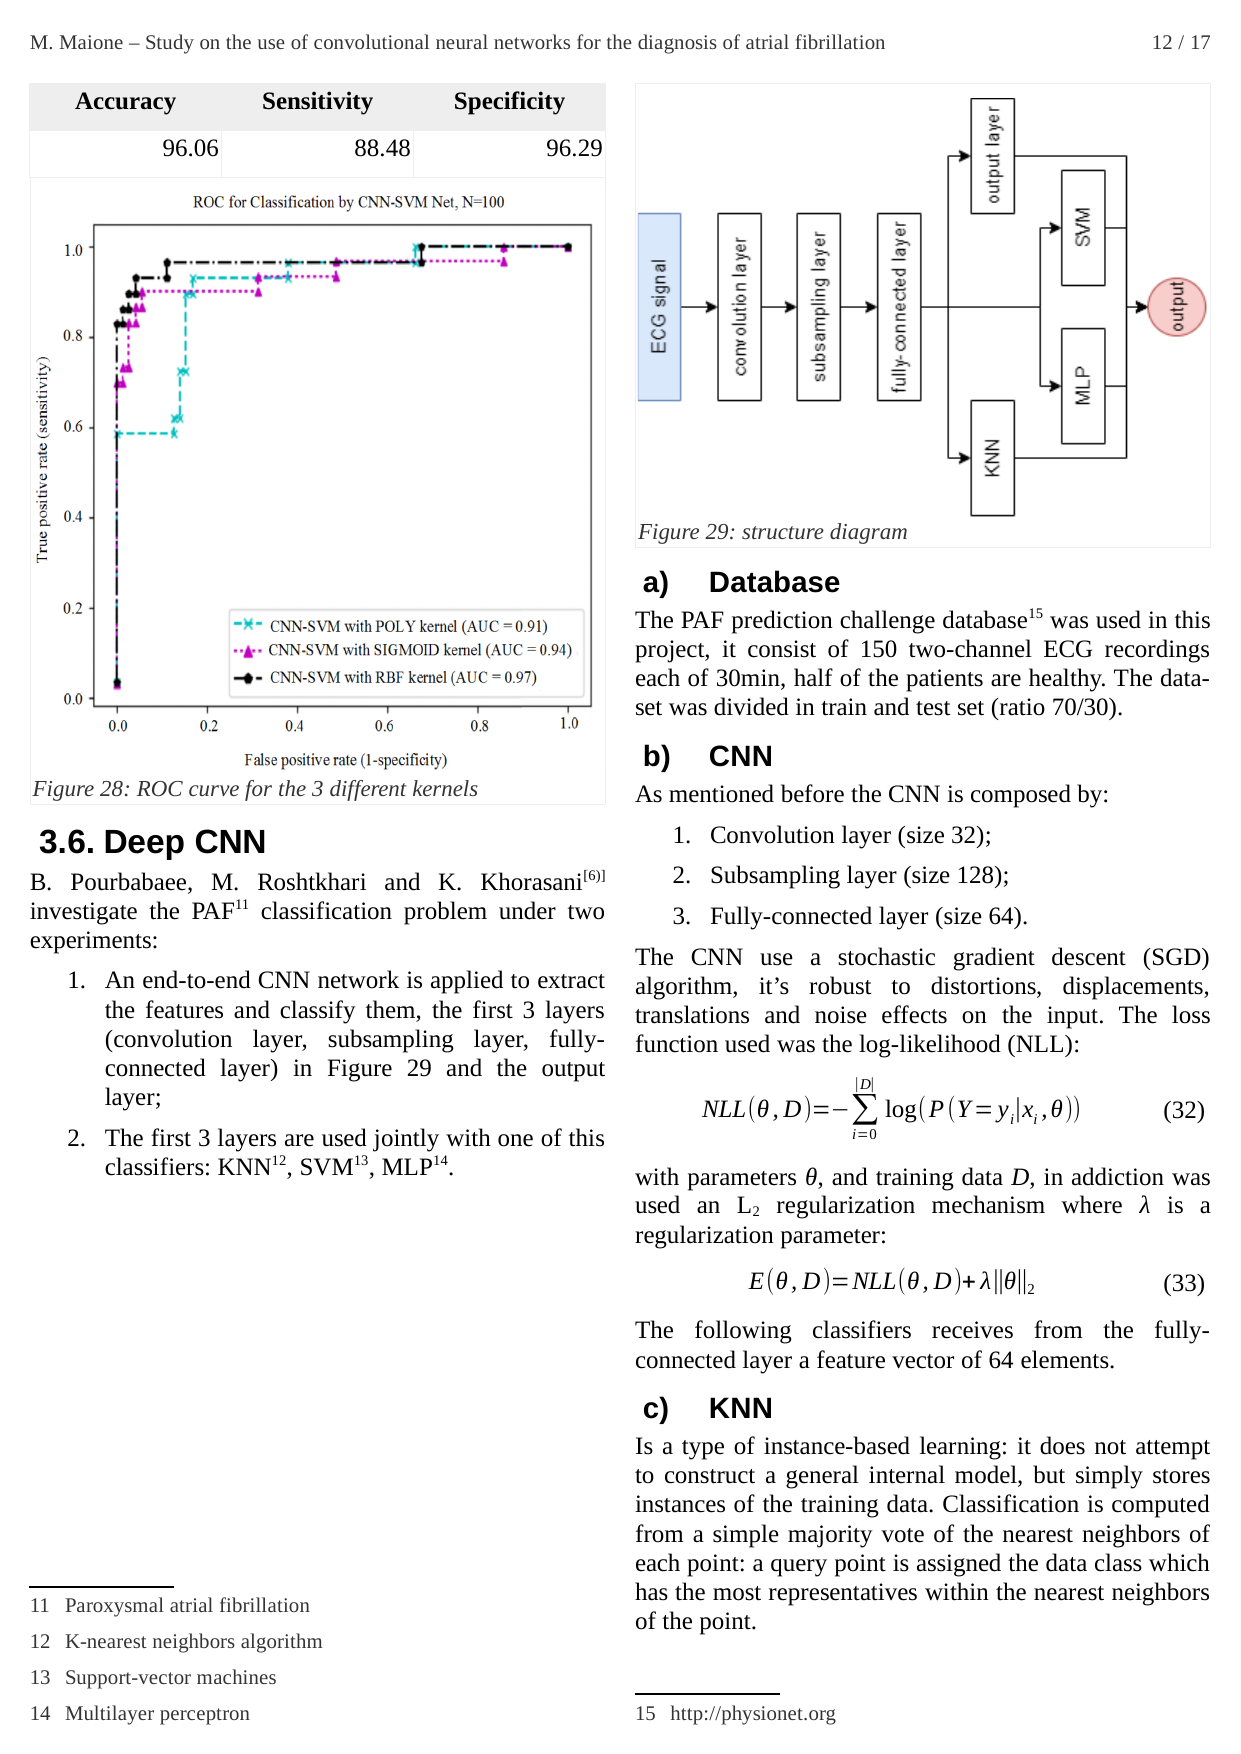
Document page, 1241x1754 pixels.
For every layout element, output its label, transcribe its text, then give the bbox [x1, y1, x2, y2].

list Support-vector machines [29, 1664, 605, 1689]
text The PAF prediction challenge database was used in this project, it consist of 150 two-channel ECG recordings each of 30min, half of the patients are healthy. The data-set was divided in train and test set (ratio 70/30). [635, 605, 1211, 721]
text Figure 29: structure diagram [638, 518, 1208, 544]
picture [32, 192, 603, 775]
text Is a type of instance-based learning: it does not attempt to construct a general internal model, but simply stores instances of the training data. Classification is computed from a simple majority vote of the nearest neighbors of each point: a query point is assigned the data class which has the most representatives within the nearest neighbors of the point. [635, 1431, 1211, 1635]
table_header Sensitivity [222, 84, 413, 130]
text http://physionet.org [635, 1700, 1211, 1724]
text As mentioned before the CNN is composed by: [635, 779, 1211, 808]
text with parameters θ, and training data D, in addiction was used an L2 regularization mechanism where λ is a regularization parameter: [635, 1161, 1211, 1248]
table_header (32) [1147, 1070, 1211, 1161]
table_cell 96.29 [414, 131, 605, 177]
subtitle Database [635, 565, 1211, 599]
subtitle KNN [635, 1391, 1211, 1425]
list The first 3 layers are used jointly with one of this classifiers: KNN, SVM, MLP. [67, 1122, 605, 1181]
text Paroxysmal atrial fibrillation [29, 1593, 605, 1617]
list K-nearest neighbors algorithm [29, 1629, 605, 1653]
subtitle CNN [635, 739, 1211, 773]
text Figure 28: ROC curve for the 3 different kernels [32, 775, 602, 801]
picture [637, 98, 1208, 518]
list Multilayer perceptron [29, 1700, 605, 1724]
table_header Specificity [414, 84, 605, 130]
text The CNN use a stochastic gradient descent (SGD) algorithm, it’s robust to distortions, displacements, translations and noise effects on the input. The loss function used was the log-likelihood (NLL): [635, 942, 1211, 1058]
table_header Accuracy [30, 84, 221, 130]
table_header [635, 1260, 1147, 1315]
table_header [635, 1070, 1147, 1161]
list An end-to-end CNN network is applied to extract the features and classify them, the first 3 layers (convolution layer, subsampling layer, fully-connected layer) in Figure 29 and the output layer; [67, 965, 605, 1111]
list Subsampling layer (size 128); [672, 860, 1211, 889]
subtitle Deep CNN [29, 822, 605, 861]
text B. Pourbabaee, M. Roshtkhari and K. Khorasani[6] investigate the PAF classification problem under two experiments: [29, 866, 605, 954]
text The following classifiers receives from the fully-connected layer a feature vector of 64 elements. [635, 1315, 1211, 1373]
table_cell 96.06 [30, 131, 221, 177]
list Convolution layer (size 32); [672, 819, 1211, 849]
table_header (33) [1147, 1260, 1211, 1315]
table_cell 88.48 [222, 131, 413, 177]
list Fully-connected layer (size 64). [672, 901, 1211, 930]
